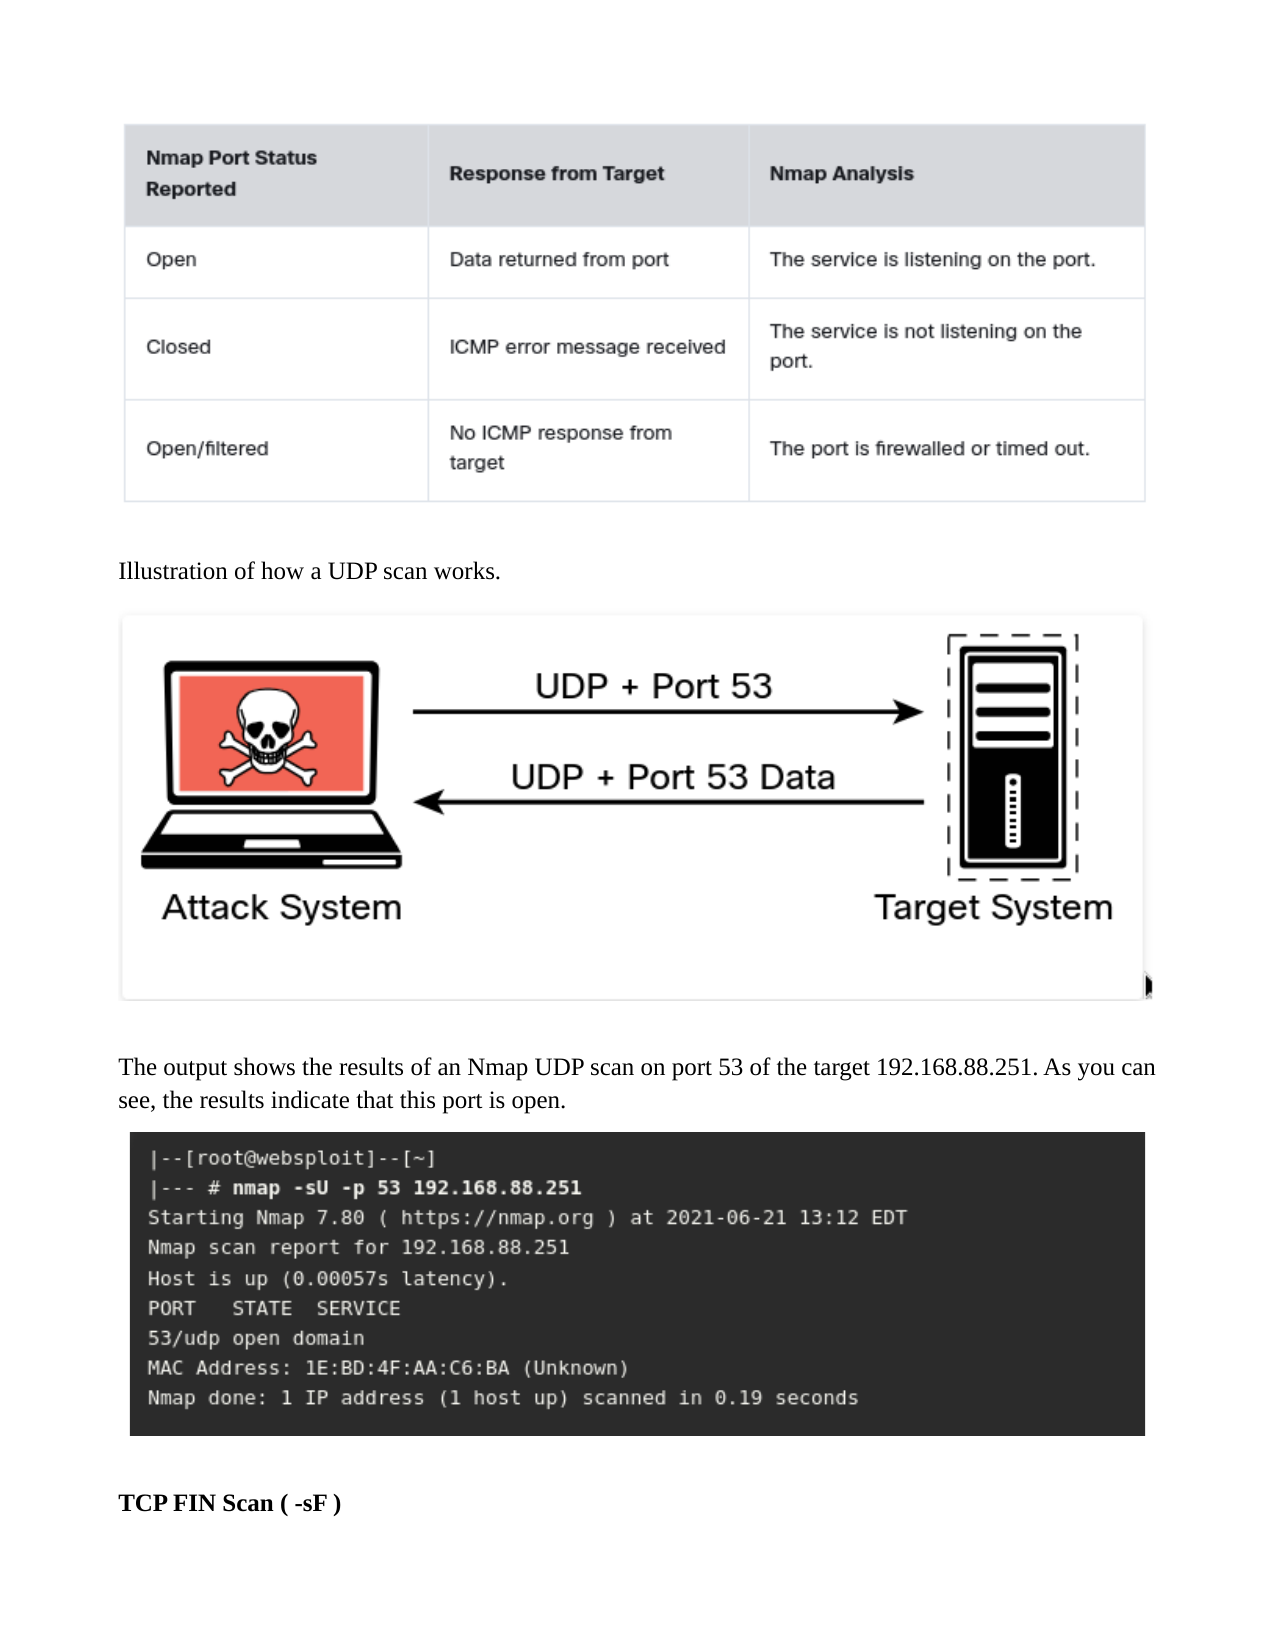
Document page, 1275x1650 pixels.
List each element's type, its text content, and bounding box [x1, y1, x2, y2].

text Illustration of how a UDP scan works. [118, 556, 1157, 585]
text The output shows the results of an Nmap UDP scan on port 53 of the target 192.168.88.251. As you can see, the results indicate that this port is open. [118, 1052, 1157, 1114]
picture [129, 1132, 1146, 1436]
picture [118, 603, 1157, 1001]
picture [118, 118, 1157, 504]
text TCP FIN Scan ( -sF ) [118, 1488, 1157, 1516]
